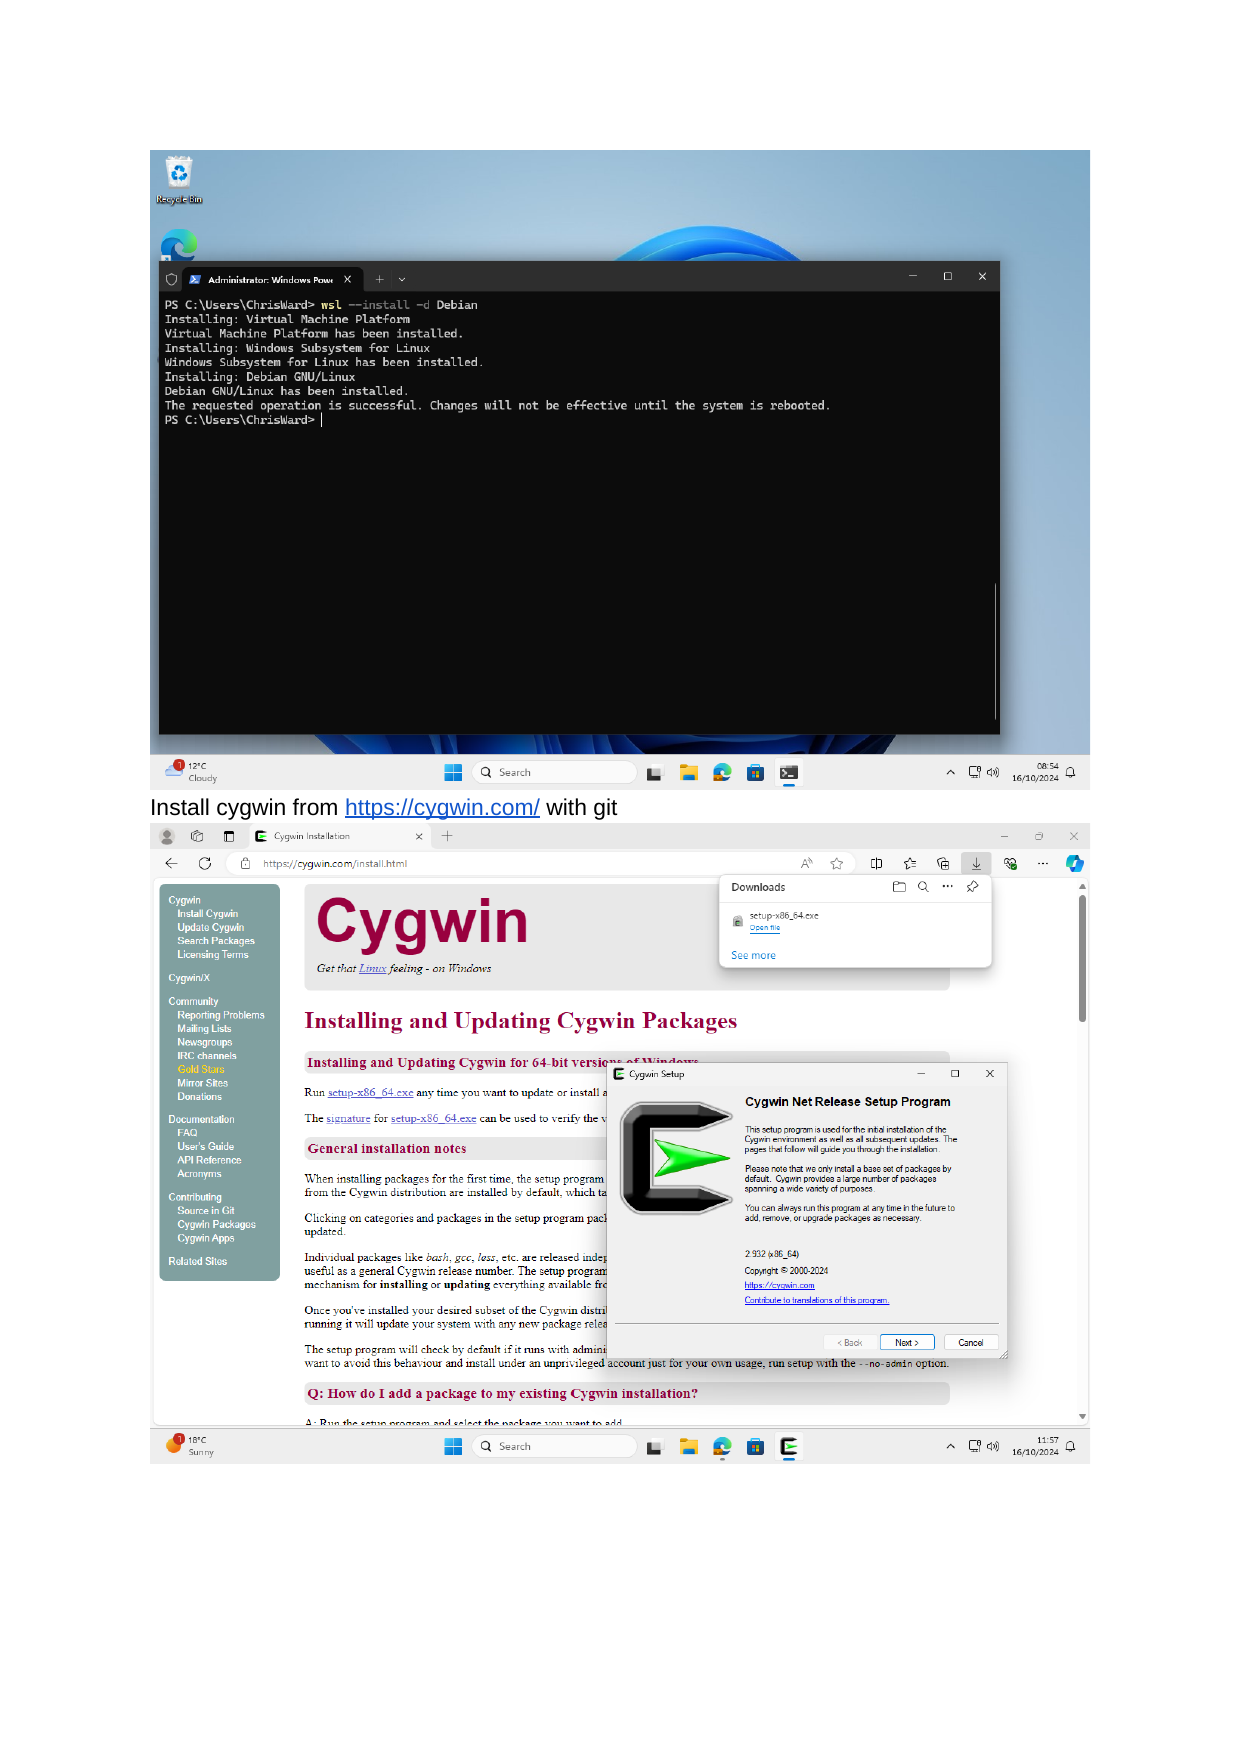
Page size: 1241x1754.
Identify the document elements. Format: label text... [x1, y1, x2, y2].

text Install cygwin from https://cygwin.com/ with git [150, 793, 1091, 820]
